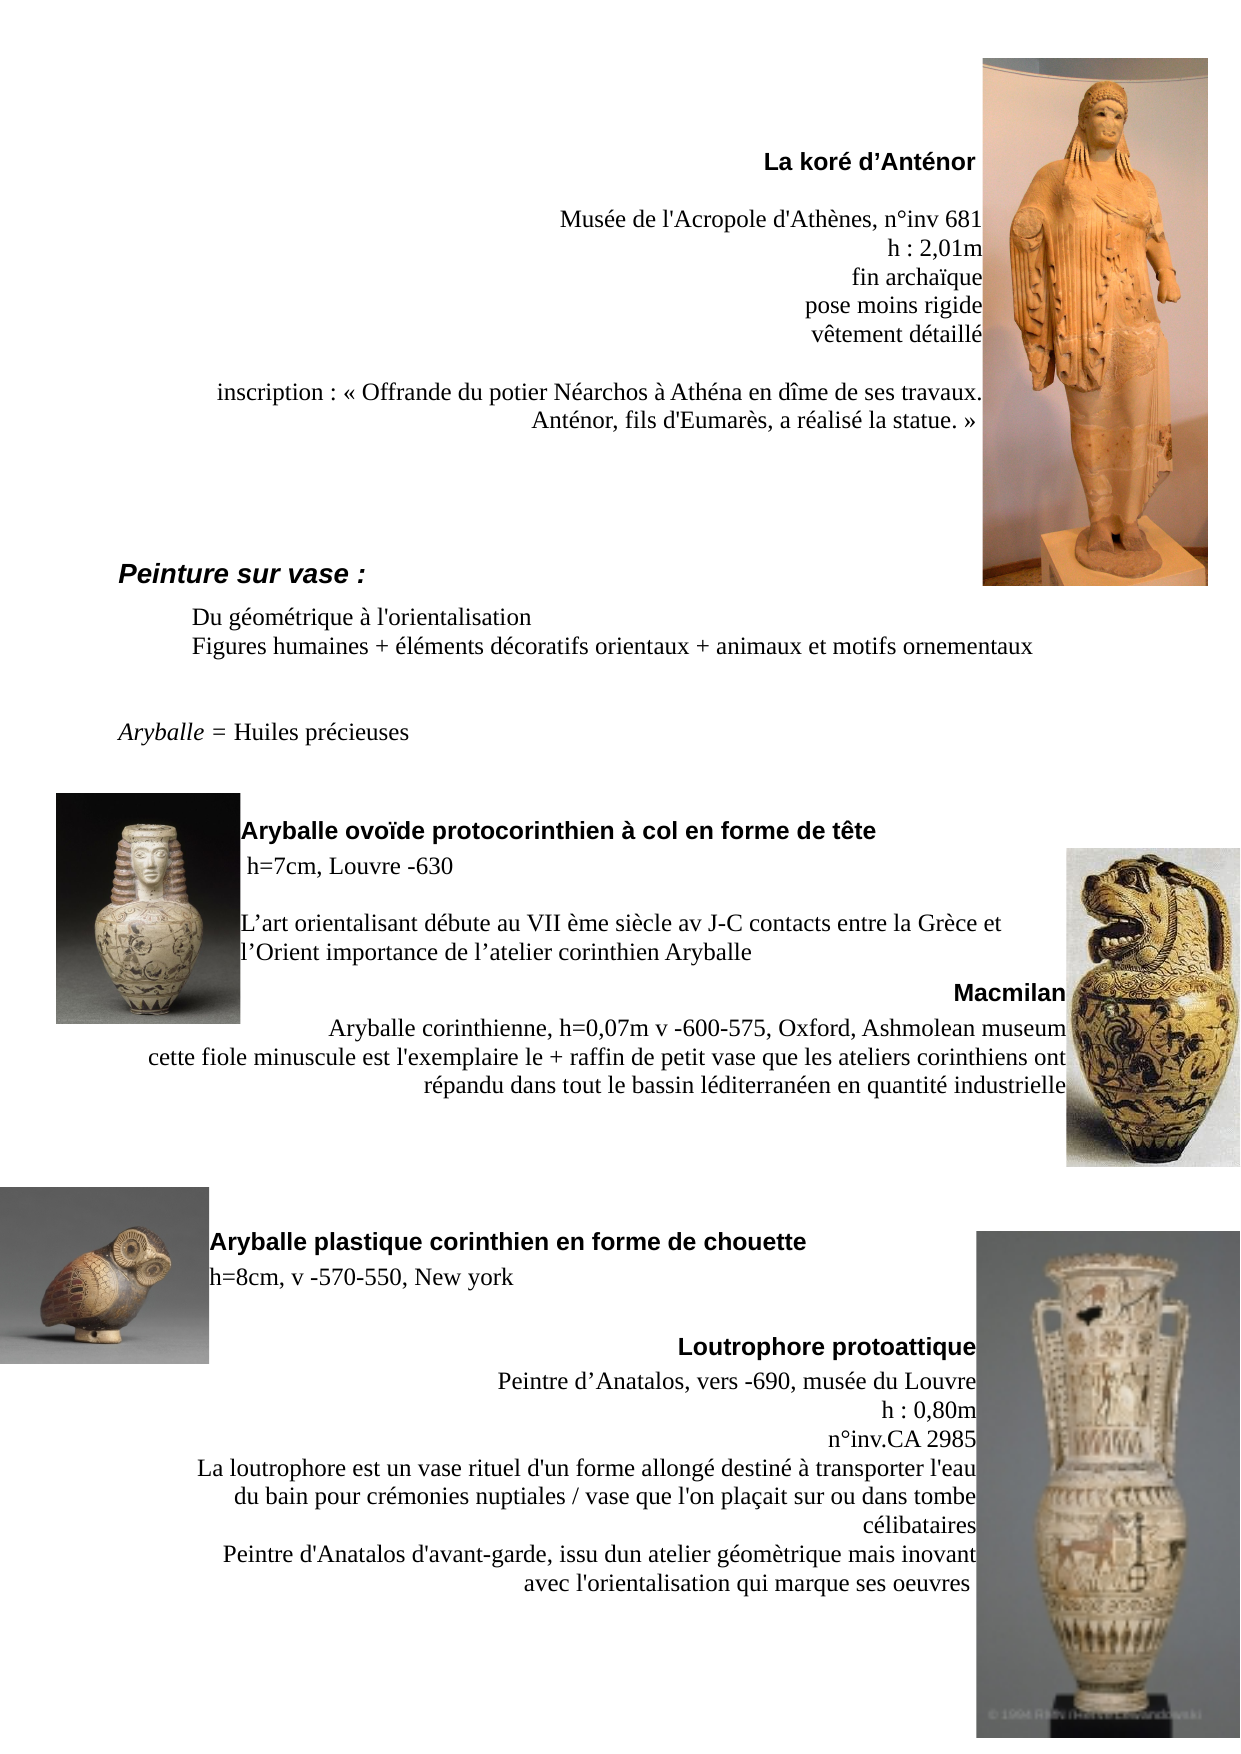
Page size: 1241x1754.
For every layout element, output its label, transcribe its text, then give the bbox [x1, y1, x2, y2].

text Aryballe corinthienne, h=0,07m v -600-575, Oxford, Ashmolean museum [118, 1013, 1066, 1042]
text cette fiole minuscule est l'exemplaire le + raffin de petit vase que les ateliers corinthiens ont répandu dans tout le bassin léditerranéen en quantité industrielle [118, 1042, 1066, 1099]
subtitle La koré d’Anténor [118, 147, 982, 175]
text h=8cm, v -570-550, New york [210, 1262, 976, 1290]
subtitle Aryballe plastique corinthien en forme de chouette [210, 1227, 1122, 1255]
picture [0, 1187, 210, 1364]
text Du géométrique à l'orientalisation [118, 602, 1122, 631]
picture [976, 1231, 1240, 1738]
text Musée de l'Acropole d'Athènes, n°inv 681 [118, 204, 982, 233]
text fin archaïque [118, 262, 982, 290]
text h : 0,80m [118, 1395, 976, 1424]
subtitle Aryballe ovoïde protocorinthien à col en forme de tête [241, 816, 1122, 844]
picture [56, 793, 241, 1024]
text h : 2,01m [118, 233, 982, 262]
text Peintre d’Anatalos, vers -690, musée du Louvre [118, 1366, 976, 1395]
text pose moins rigide [118, 290, 982, 319]
text Figures humaines + éléments décoratifs orientaux + animaux et motifs ornementaux [118, 631, 1122, 660]
text Aryballe = Huiles précieuses [118, 717, 1122, 746]
text Peintre d'Anatalos d'avant-garde, issu dun atelier géomètrique mais inovant avec l'orientalisation qui marque ses oeuvres [192, 1539, 976, 1596]
picture [1066, 848, 1241, 1167]
subtitle Loutrophore protoattique [210, 1332, 976, 1360]
text L’art orientalisant débute au VII ème siècle av J-C contacts entre la Grèce et l’Orient importance de l’atelier corinthien Aryballe [241, 908, 1066, 966]
subtitle Macmilan [241, 978, 1066, 1007]
text h=7cm, Louvre -630 [241, 851, 1066, 879]
text vêtement détaillé [118, 319, 982, 348]
text inscription : « Offrande du potier Néarchos à Athéna en dîme de ses travaux. Anténor, fils d'Eumarès, a réalisé la statue. » [118, 377, 982, 434]
text n°inv.CA 2985 [118, 1424, 976, 1453]
picture [982, 58, 1208, 586]
text La loutrophore est un vase rituel d'un forme allongé destiné à transporter l'eau du bain pour crémonies nuptiales / vase que l'on plaçait sur ou dans tombe célibataires [192, 1453, 976, 1539]
subtitle Peinture sur vase : [118, 558, 1122, 590]
